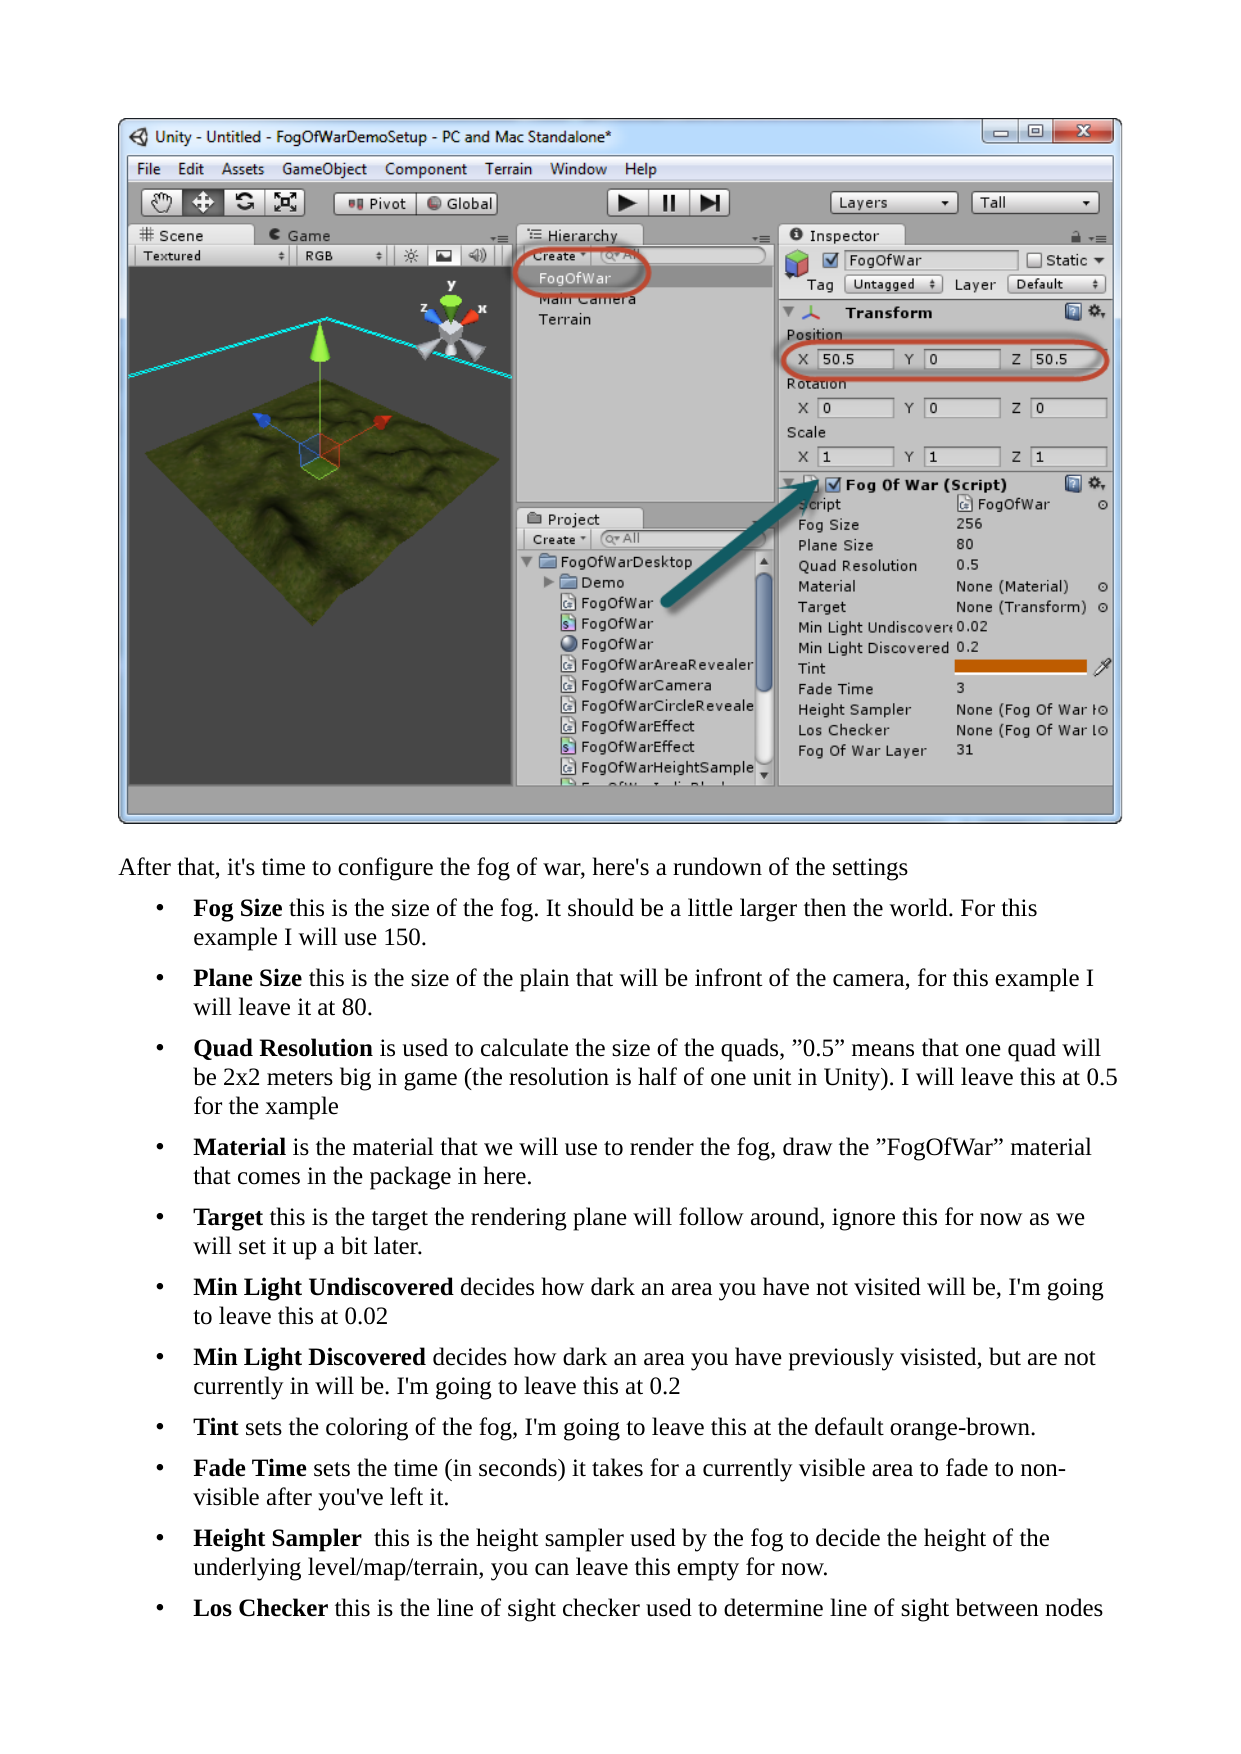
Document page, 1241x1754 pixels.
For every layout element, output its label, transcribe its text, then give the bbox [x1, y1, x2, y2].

list Fade Time sets the time (in seconds) it takes for a currently visible area to fade to non-visible after you've left it. [156, 1453, 1122, 1511]
list Plane Size this is the size of the plain that will be infront of the camera, for this example I will leave it at 80. [156, 963, 1122, 1021]
list Height Sampler this is the height sampler used by the fog to decide the height of the underlying level/map/terrain, you can leave this empty for now. [156, 1523, 1122, 1581]
list Fog Size this is the size of the fog. It should be a little larger then the world. For this example I will use 150. [156, 893, 1122, 951]
list Material is the material that we will use to render the fog, draw the ”FogOfWar” material that comes in the package in here. [156, 1132, 1122, 1189]
list Tint sets the coloring of the fog, I'm going to leave this at the default orange-brown. [156, 1412, 1122, 1441]
list Los Checker this is the line of sight checker used to determine line of sight between nodes [156, 1593, 1122, 1622]
list Min Light Undiscovered decides how dark an area you have not visited will be, I'm going to leave this at 0.02 [156, 1272, 1122, 1329]
text After that, it's time to configure the fog of war, here's a rundown of the settings [118, 824, 1122, 881]
list Target this is the target the rendering plane will follow around, ignore this for now as we will set it up a bit later. [156, 1202, 1122, 1259]
picture [118, 118, 1123, 824]
list Quad Resolution is used to calculate the size of the quads, ”0.5” means that one quad will be 2x2 meters big in game (the resolution is half of one unit in Unity). I will leave this at 0.5 for the xample [156, 1033, 1122, 1119]
list Min Light Discovered decides how dark an area you have previously visisted, but are not currently in will be. I'm going to leave this at 0.2 [156, 1342, 1122, 1399]
